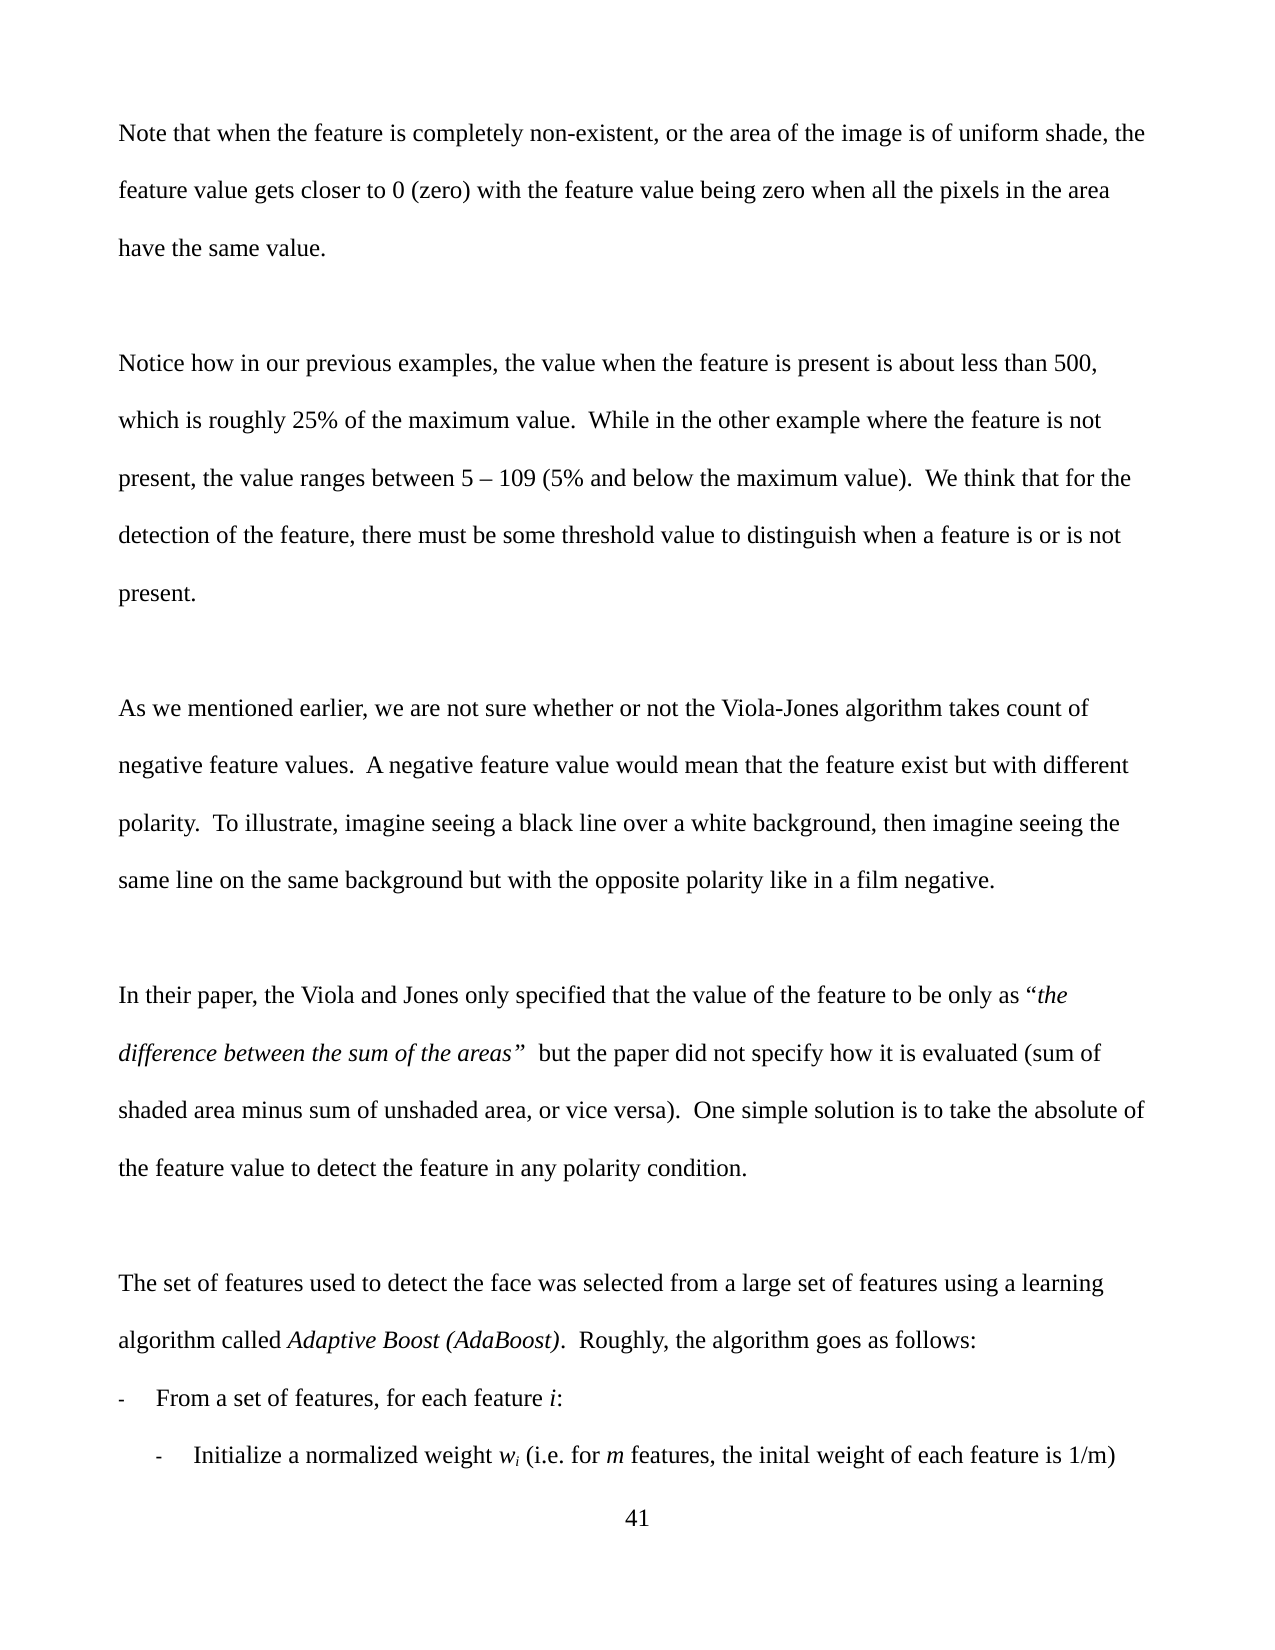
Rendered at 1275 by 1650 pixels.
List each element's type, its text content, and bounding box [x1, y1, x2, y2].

text The set of features used to detect the face was selected from a large set of features using a learning algorithm called Adaptive Boost (AdaBoost). Roughly, the algorithm goes as follows: [118, 1268, 1157, 1354]
list Initialize a normalized weight wi (i.e. for m features, the inital weight of each feature is 1/m) [156, 1441, 1157, 1469]
text In their paper, the Viola and Jones only specified that the value of the feature to be only as “the difference between the sum of the areas” but the paper did not specify how it is evaluated (sum of shaded area minus sum of unshaded area, or vice versa). One simple solution is to take the absolute of the feature value to detect the feature in any polarity condition. [118, 981, 1157, 1182]
text Note that when the feature is completely non-existent, or the area of the image is of uniform shade, the feature value gets closer to 0 (zero) with the feature value being zero when all the pixels in the area have the same value. [118, 118, 1157, 262]
text Notice how in our previous examples, the value when the feature is present is about less than 500, which is roughly 25% of the maximum value. While in the other example where the feature is not present, the value ranges between 5 – 109 (5% and below the maximum value). We think that for the detection of the feature, there must be some threshold value to distinguish when a feature is or is not present. [118, 348, 1157, 607]
text As we mentioned earlier, we are not sure whether or not the Viola-Jones algorithm takes count of negative feature values. A negative feature value would mean that the feature exist but with different polarity. To illustrate, imagine seeing a black line over a white background, then imagine seeing the same line on the same background but with the opposite polarity like in a film negative. [118, 693, 1157, 894]
list From a set of features, for each feature i: [118, 1383, 1157, 1412]
